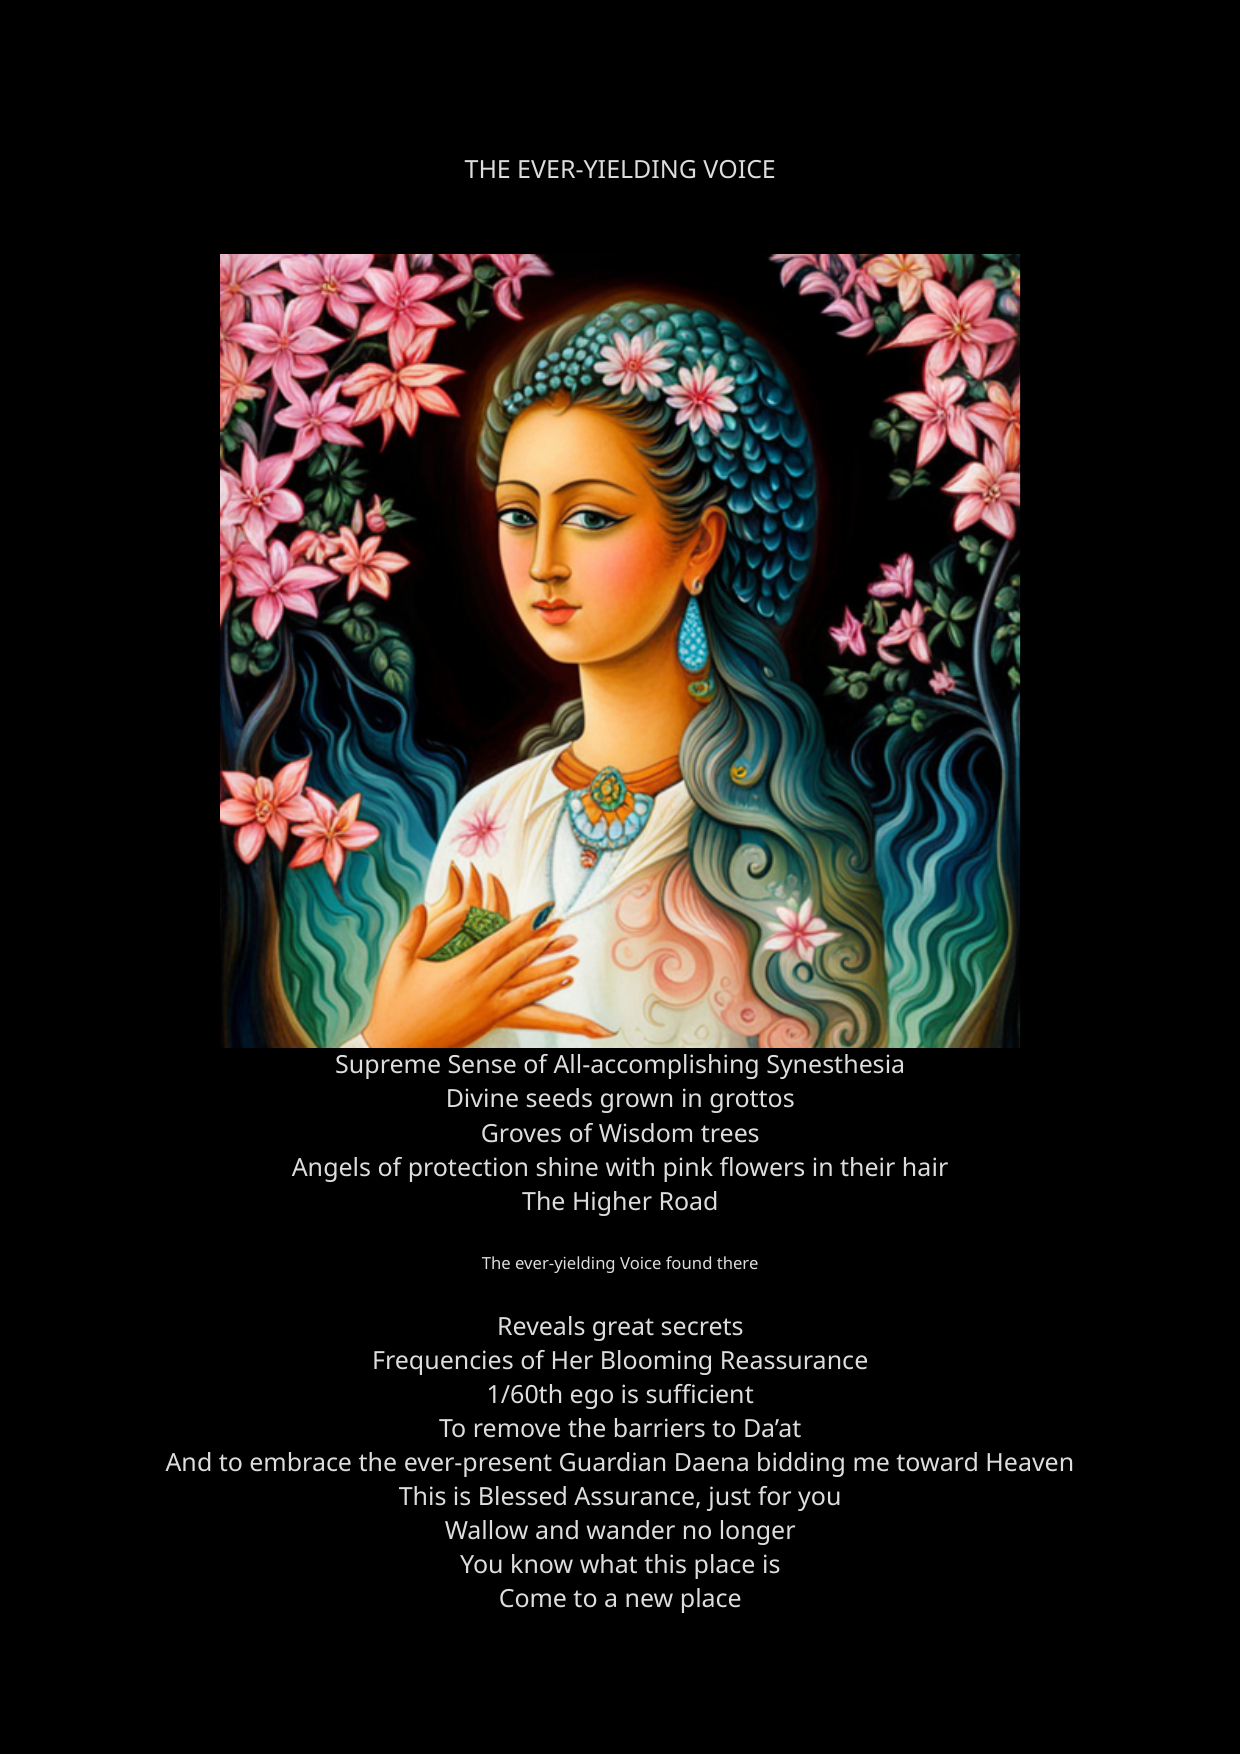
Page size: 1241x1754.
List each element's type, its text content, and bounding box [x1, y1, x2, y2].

text Groves of Wisdom trees [118, 1115, 1122, 1149]
text Divine seeds grown in grottos [118, 1081, 1122, 1115]
text The Higher Road [118, 1183, 1122, 1217]
text Frequencies of Her Blooming Reassurance [118, 1342, 1122, 1376]
text 1/60th ego is sufficient [118, 1376, 1122, 1410]
text Come to a new place [118, 1581, 1122, 1615]
text THE EVER-YIELDING VOICE [118, 152, 1122, 186]
text And to embrace the ever-present Guardian Daena bidding me toward Heaven [118, 1444, 1122, 1478]
text The ever-yielding Voice found there [118, 1251, 1122, 1274]
picture [220, 254, 1020, 1048]
text This is Blessed Assurance, just for you [118, 1478, 1122, 1513]
text Wallow and wander no longer [118, 1513, 1122, 1547]
text Reveals great secrets [118, 1308, 1122, 1342]
text You know what this place is [118, 1547, 1122, 1581]
text Angels of protection shine with pink flowers in their hair [118, 1149, 1122, 1183]
text Supreme Sense of All-accomplishing Synesthesia [118, 391, 1122, 1081]
text To remove the barriers to Da’at [118, 1410, 1122, 1444]
